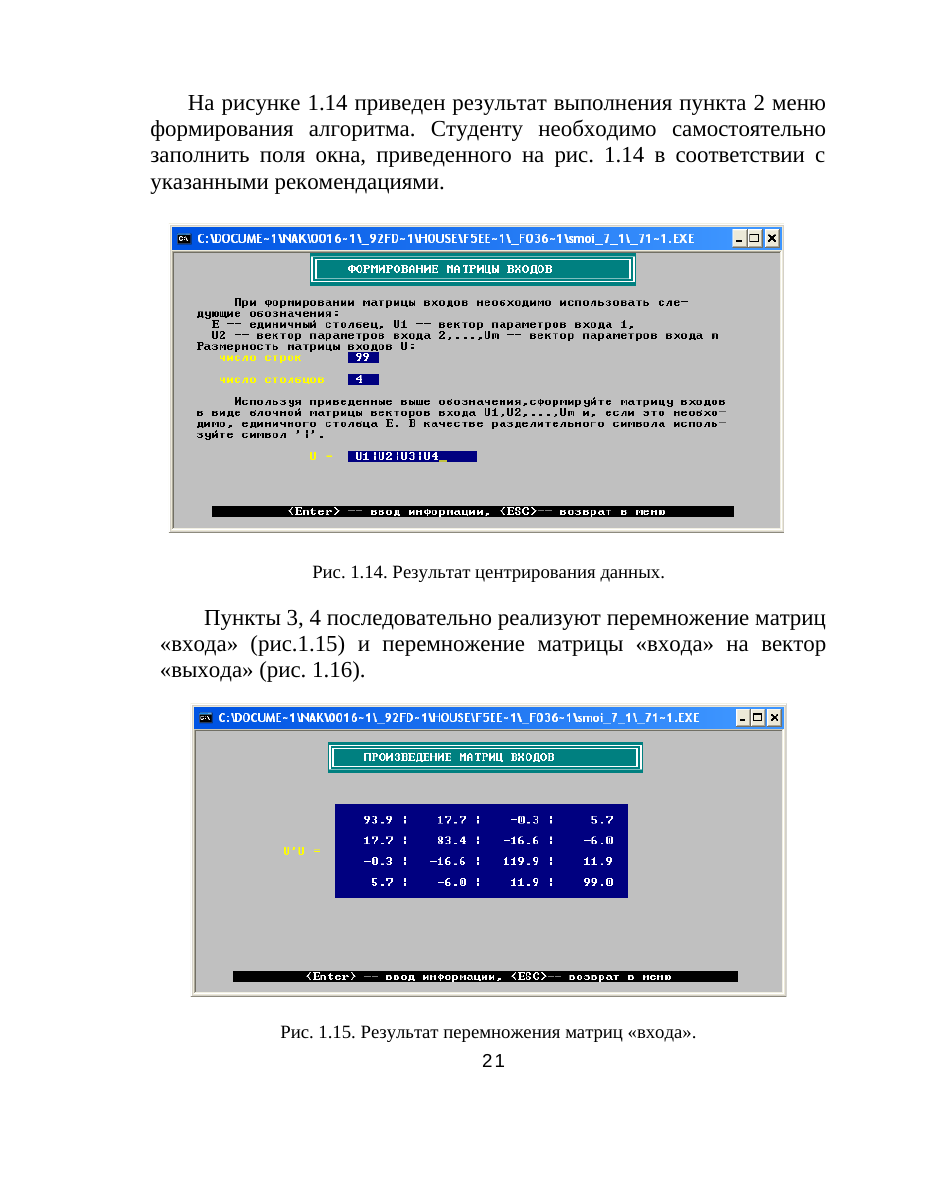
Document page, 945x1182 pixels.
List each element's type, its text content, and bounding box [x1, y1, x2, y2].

text На рисунке 1.14 приведен результат выполнения пункта 2 меню формирования алгоритма. Студенту необходимо самостоятельно заполнить поля окна, приведенного на рис. 1.14 в соответствии с указанными рекомендациями. [150, 89, 827, 194]
text Рис. 1.15. Результат перемножения матриц «входа». [150, 1021, 827, 1043]
picture [168, 223, 784, 533]
picture [190, 703, 787, 997]
text Пункты 3, 4 последовательно реализуют перемножение матриц «входа» (рис.1.15) и перемножение матрицы «входа» на вектор «выхода» (рис. 1.16). [159, 604, 827, 683]
text Рис. 1.14. Результат центрирования данных. [150, 561, 827, 583]
